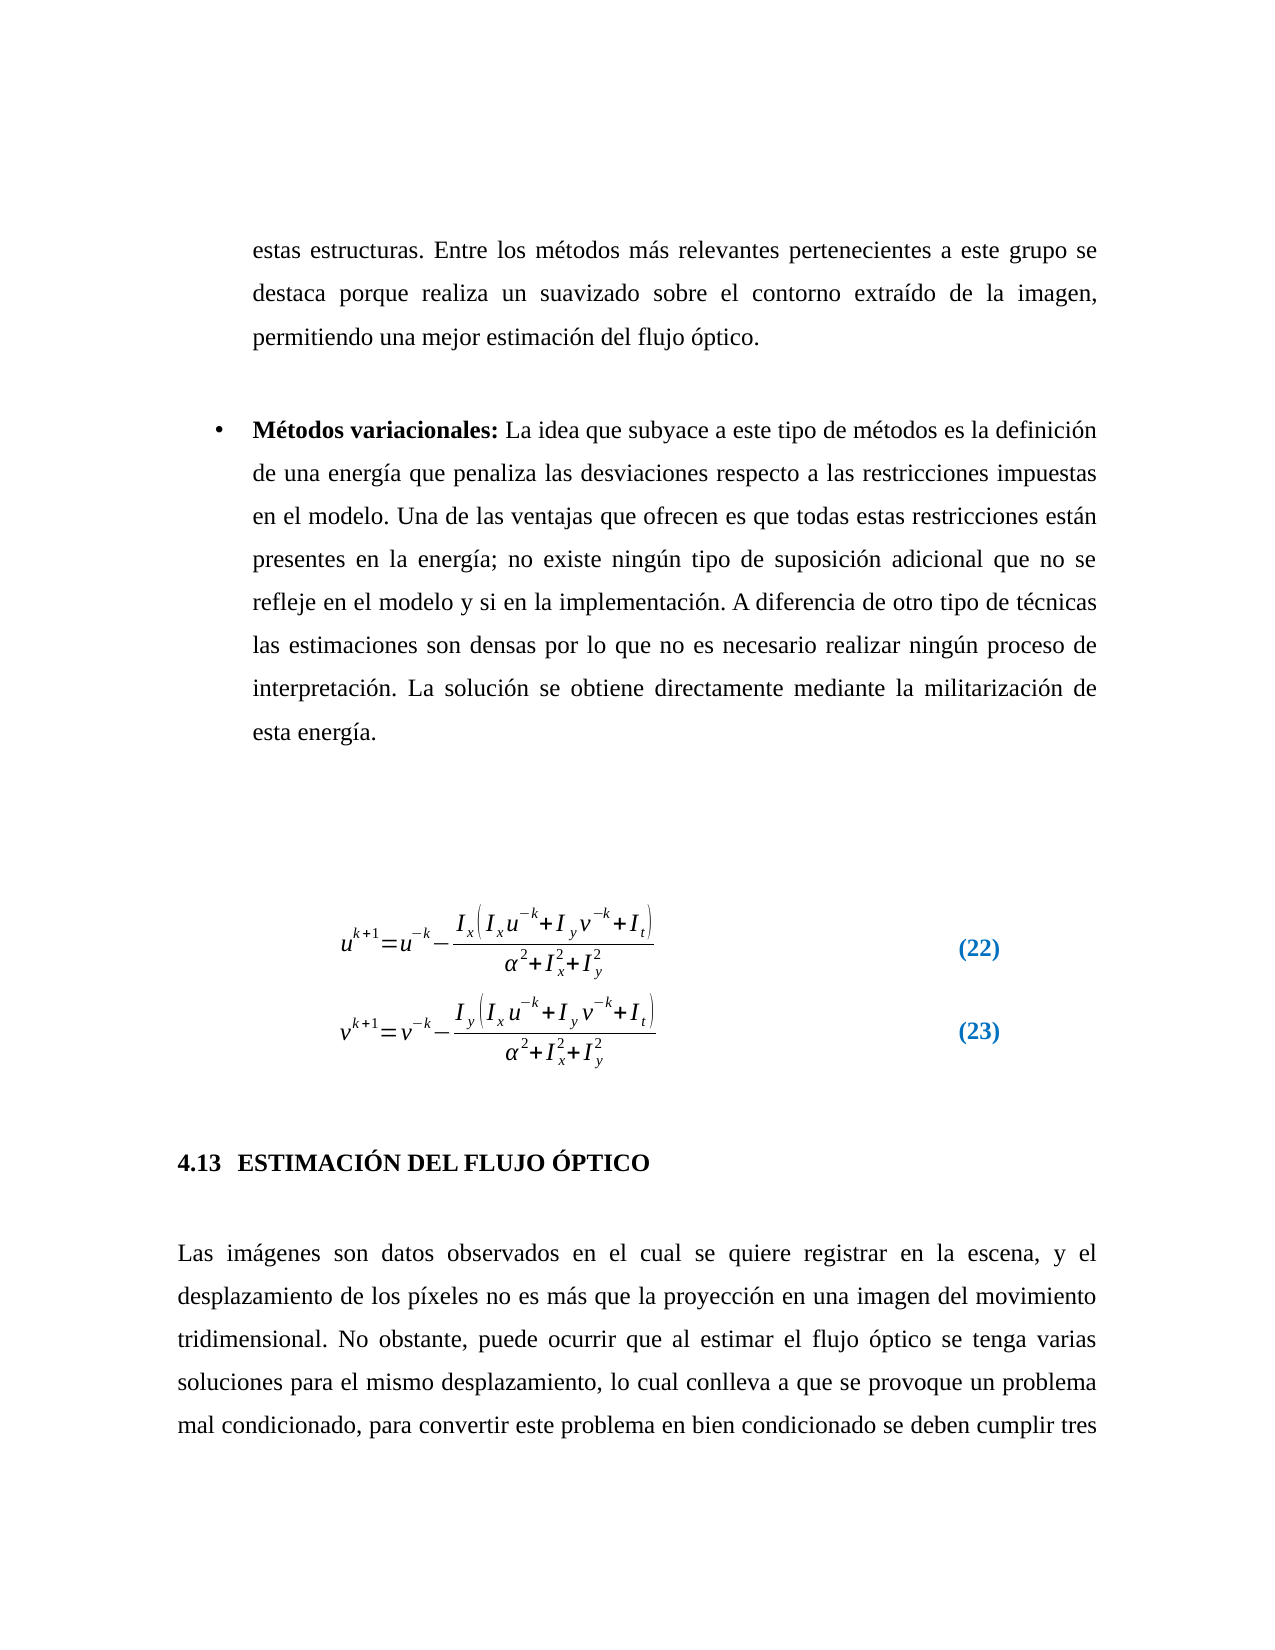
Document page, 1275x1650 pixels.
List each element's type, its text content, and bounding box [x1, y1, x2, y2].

text Las imágenes son datos observados en el cual se quiere registrar en la escena, y el desplazamiento de los píxeles no es más que la proyección en una imagen del movimiento tridimensional. No obstante, puede ocurrir que al estimar el flujo óptico se tenga varias soluciones para el mismo desplazamiento, lo cual conlleva a que se provoque un problema mal condicionado, para convertir este problema en bien condicionado se deben cumplir tres [177, 1238, 1098, 1439]
table_cell (23) [756, 992, 1128, 1069]
subtitle ESTIMACIÓN DEL FLUJO ÓPTICO [177, 1148, 1098, 1176]
list Métodos variacionales: La idea que subyace a este tipo de métodos es la definición de una energía que penaliza las desviaciones respecto a las restricciones impuestas en el modelo. Una de las ventajas que ofrecen es que todas estas restricciones están presentes en la energía; no existe ningún tipo de suposición adicional que no se refleje en el modelo y si en la implementación. A diferencia de otro tipo de técnicas las estimaciones son densas por lo que no es necesario realizar ningún proceso de interpretación. La solución se obtiene directamente mediante la militarización de esta energía. [215, 415, 1098, 745]
table_header (22) [756, 903, 1128, 992]
table_header [165, 903, 756, 992]
list estas estructuras. Entre los métodos más relevantes pertenecientes a este grupo se destaca porque realiza un suavizado sobre el contorno extraído de la imagen, permitiendo una mejor estimación del flujo óptico. [215, 235, 1098, 350]
table_cell [165, 992, 756, 1069]
